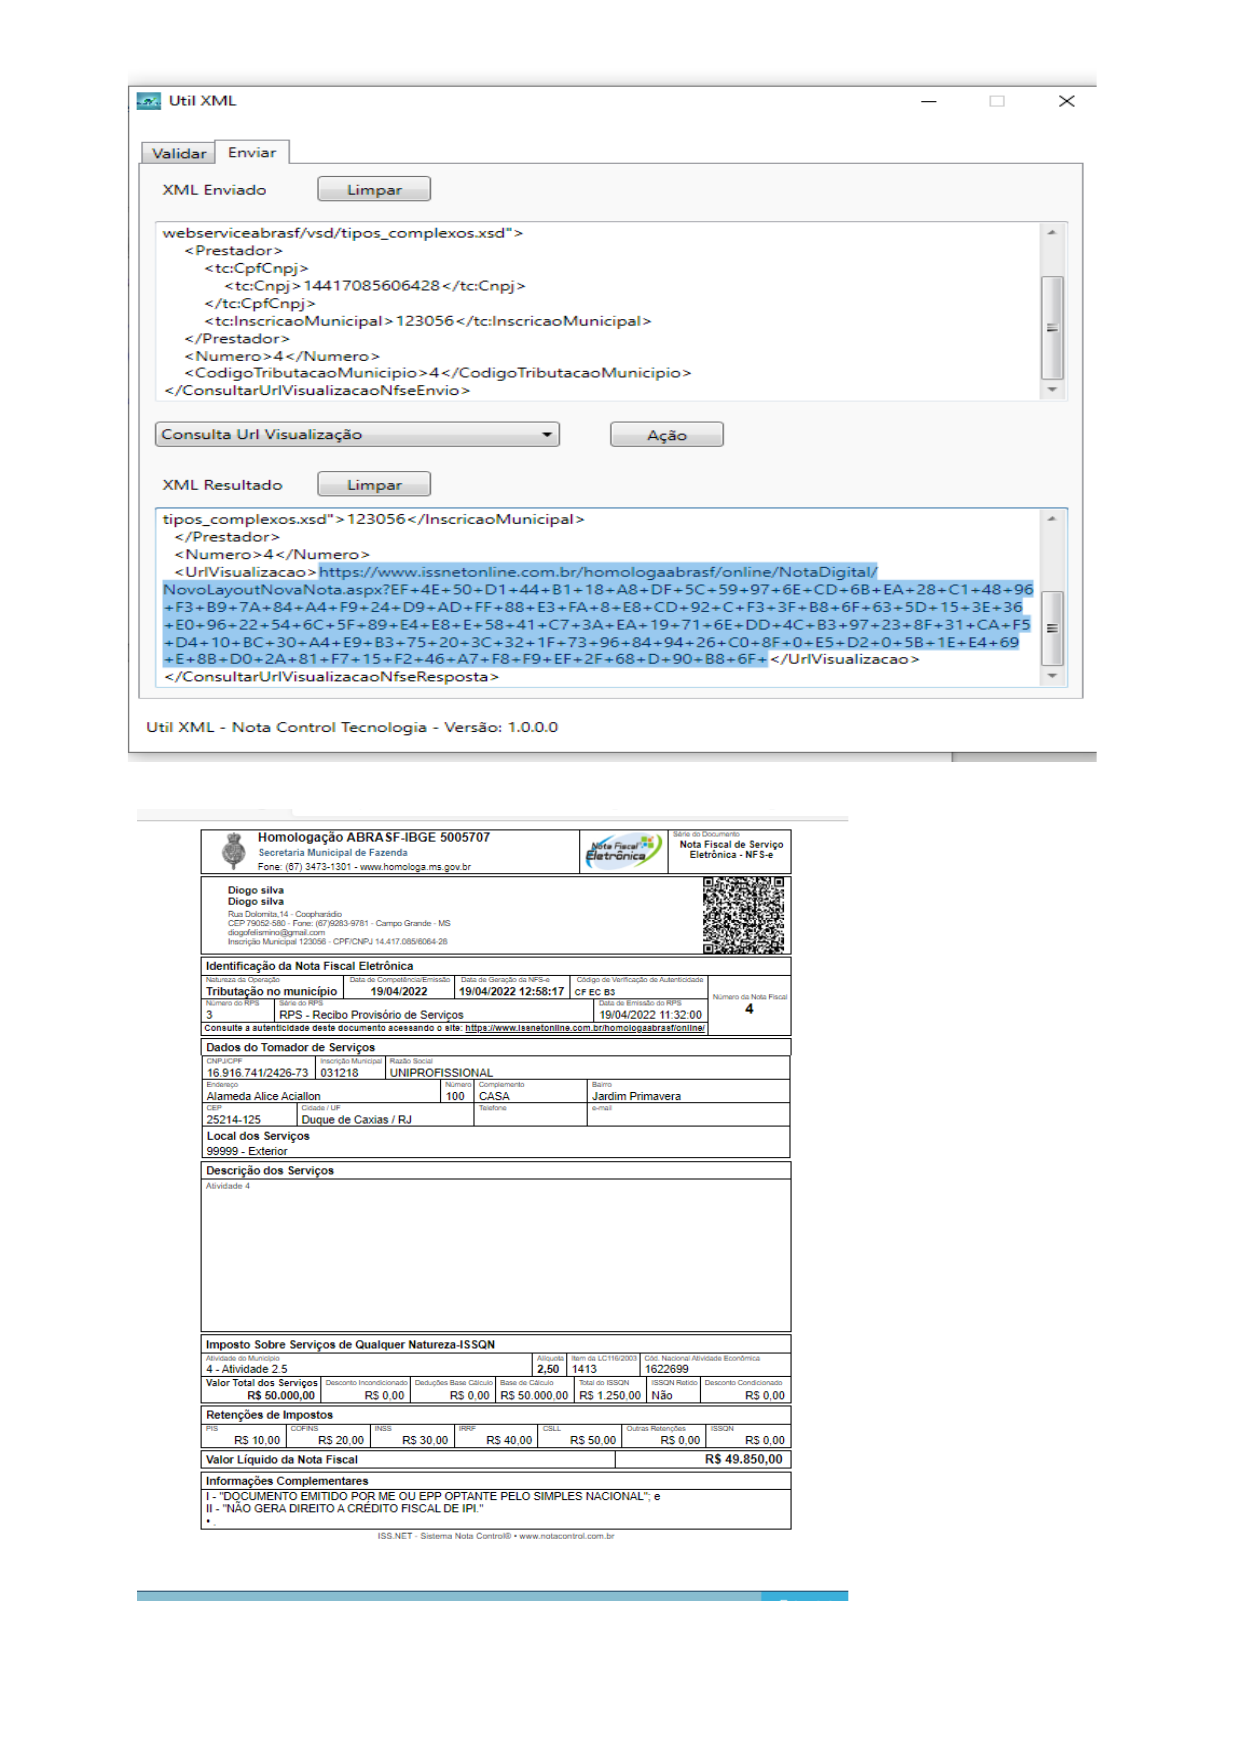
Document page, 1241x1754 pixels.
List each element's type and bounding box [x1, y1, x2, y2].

picture [223, 67, 1097, 762]
